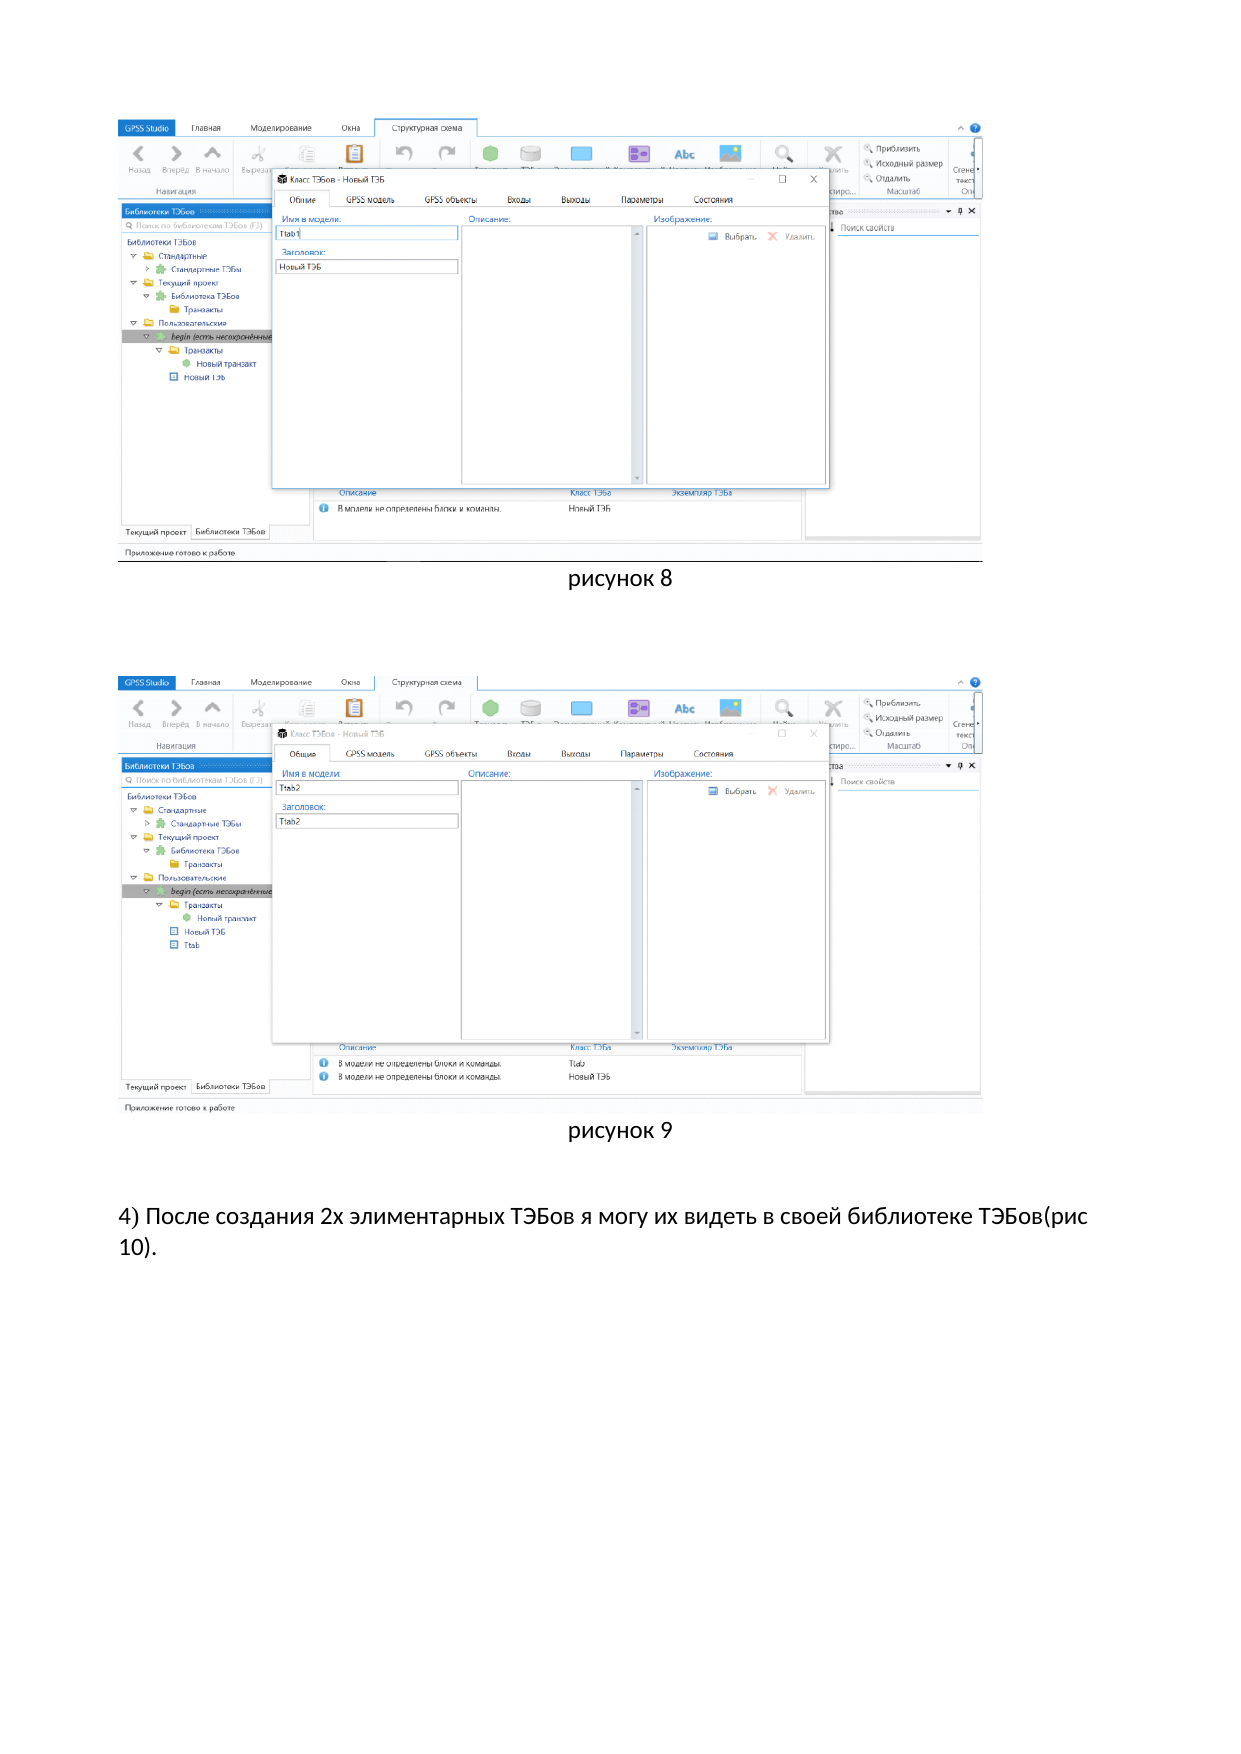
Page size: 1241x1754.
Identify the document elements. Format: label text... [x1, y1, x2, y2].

text рисунок 9 [118, 1114, 1122, 1144]
text рисунок 8 [118, 562, 1122, 592]
text 4) После создания 2х элиментарных ТЭБов я могу их видеть в своей библиотеке ТЭБов(рис 10). [118, 1201, 1122, 1262]
